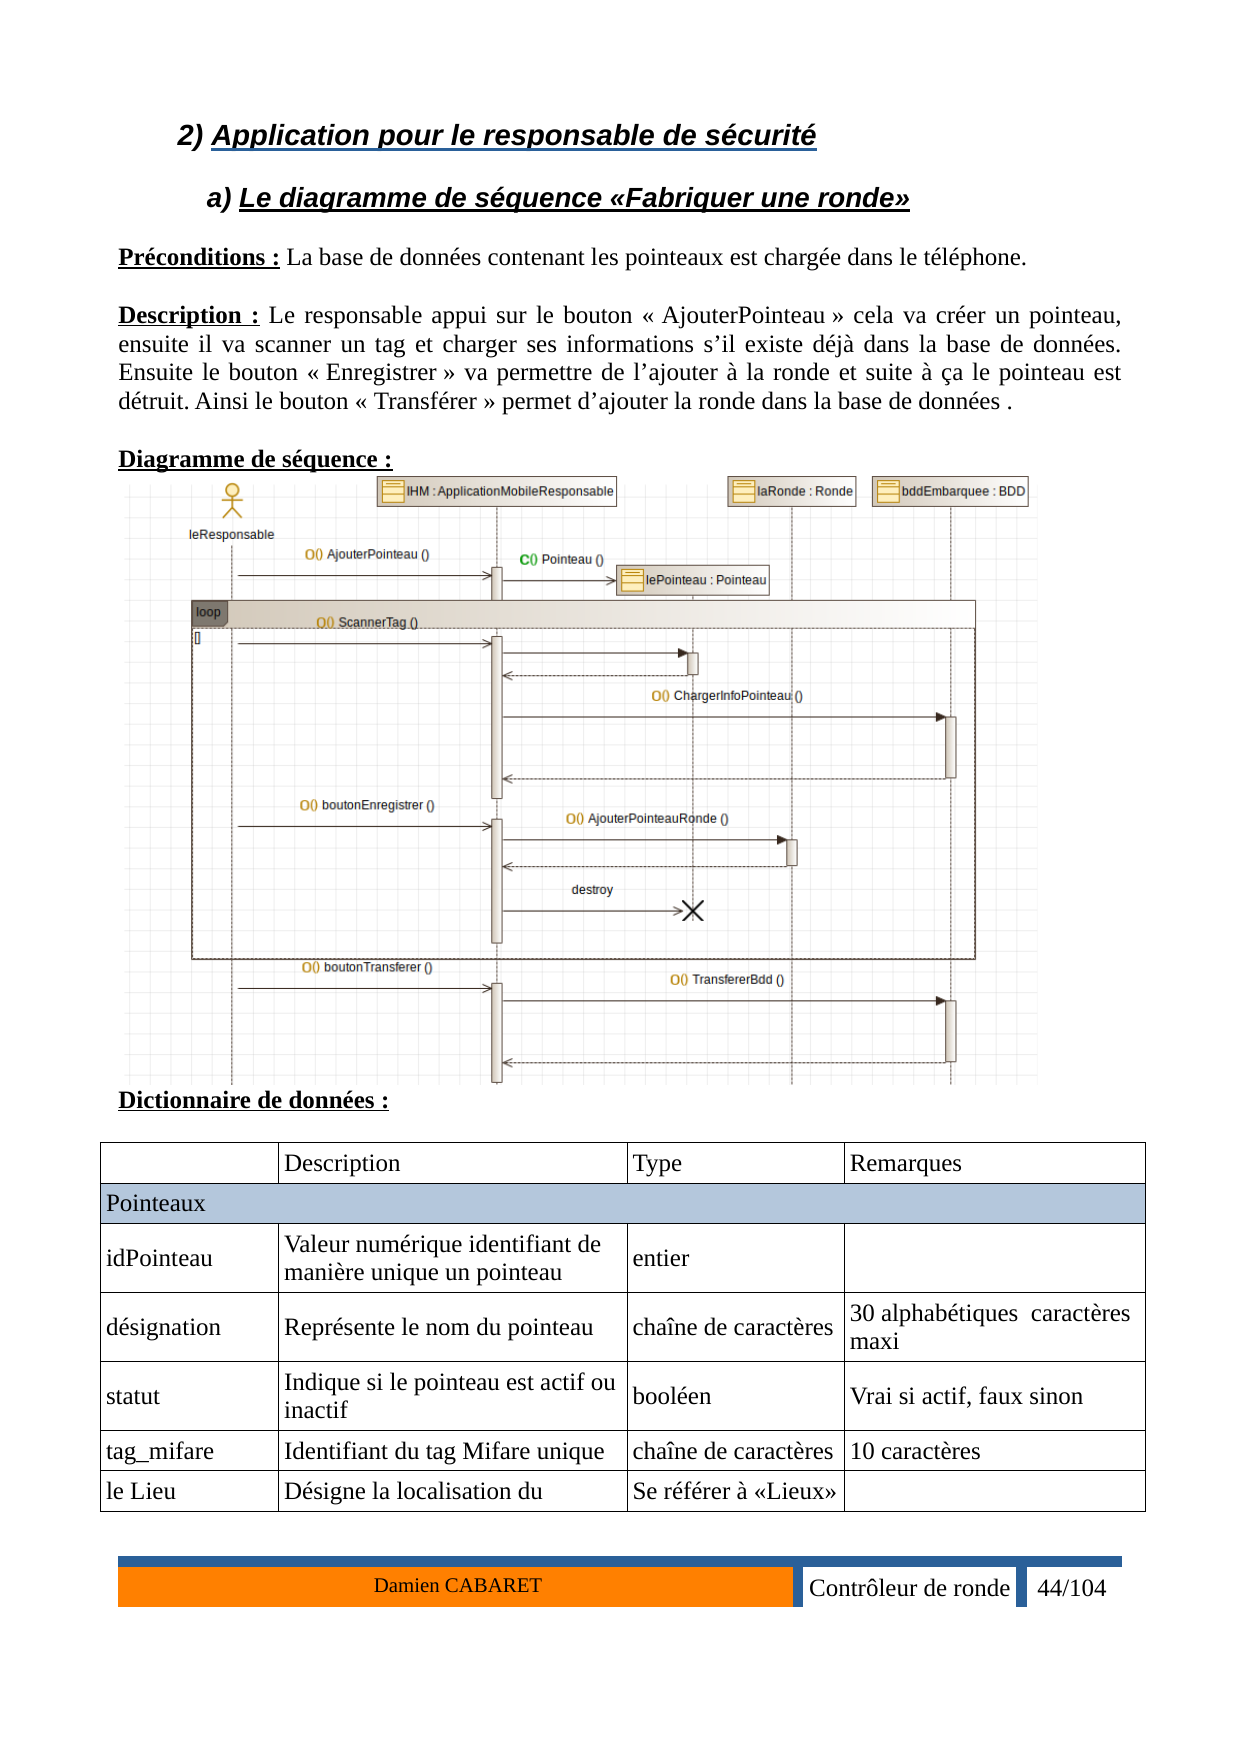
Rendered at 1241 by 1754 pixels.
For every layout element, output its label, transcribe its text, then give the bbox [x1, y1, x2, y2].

table_header Description [279, 1143, 627, 1182]
picture [124, 476, 1038, 1085]
table_cell chaîne de caractères [628, 1431, 844, 1470]
table_cell idPointeau [101, 1224, 278, 1292]
text Dictionnaire de données : [118, 703, 1122, 1113]
table_cell le Lieu [101, 1471, 278, 1511]
subtitle Le diagramme de séquence «Fabriquer une ronde» [118, 181, 1122, 213]
table_cell booléen [628, 1362, 844, 1430]
table_cell entier [628, 1224, 844, 1292]
table_cell Valeur numérique identifiant de manière unique un pointeau [279, 1224, 627, 1292]
subtitle Application pour le responsable de sécurité [118, 118, 1122, 152]
table_cell désignation [101, 1293, 278, 1361]
table_cell 30 alphabétiques caractères maxi [845, 1293, 1145, 1361]
table_header Remarques [845, 1143, 1145, 1182]
table_cell [845, 1471, 1145, 1511]
table_cell Identifiant du tag Mifare unique [279, 1431, 627, 1470]
table_cell statut [101, 1362, 278, 1430]
table_cell Indique si le pointeau est actif ou inactif [279, 1362, 627, 1430]
table_cell [845, 1224, 1145, 1292]
text Préconditions : La base de données contenant les pointeaux est chargée dans le téléphone. [118, 242, 1122, 271]
table_cell Représente le nom du pointeau [279, 1293, 627, 1361]
table_header Type [628, 1143, 844, 1182]
table_cell 10 caractères [845, 1431, 1145, 1470]
table_header [101, 1143, 278, 1182]
table_cell tag_mifare [101, 1431, 278, 1470]
table_cell chaîne de caractères [628, 1293, 844, 1361]
text Description : Le responsable appui sur le bouton « AjouterPointeau » cela va créer un pointeau, ensuite il va scanner un tag et charger ses informations s’il existe déjà dans la base de données. Ensuite le bouton « Enregistrer » va permettre de l’ajouter à la ronde et suite à ça le pointeau est détruit. Ainsi le bouton « Transférer » permet d’ajouter la ronde dans la base de données . [118, 300, 1122, 415]
table_cell Se référer à «Lieux» [628, 1471, 844, 1511]
table_cell Vrai si actif, faux sinon [845, 1362, 1145, 1430]
table_cell Désigne la localisation du [279, 1471, 627, 1511]
table_cell Pointeaux [101, 1184, 1145, 1223]
text Diagramme de séquence : [118, 444, 1122, 473]
